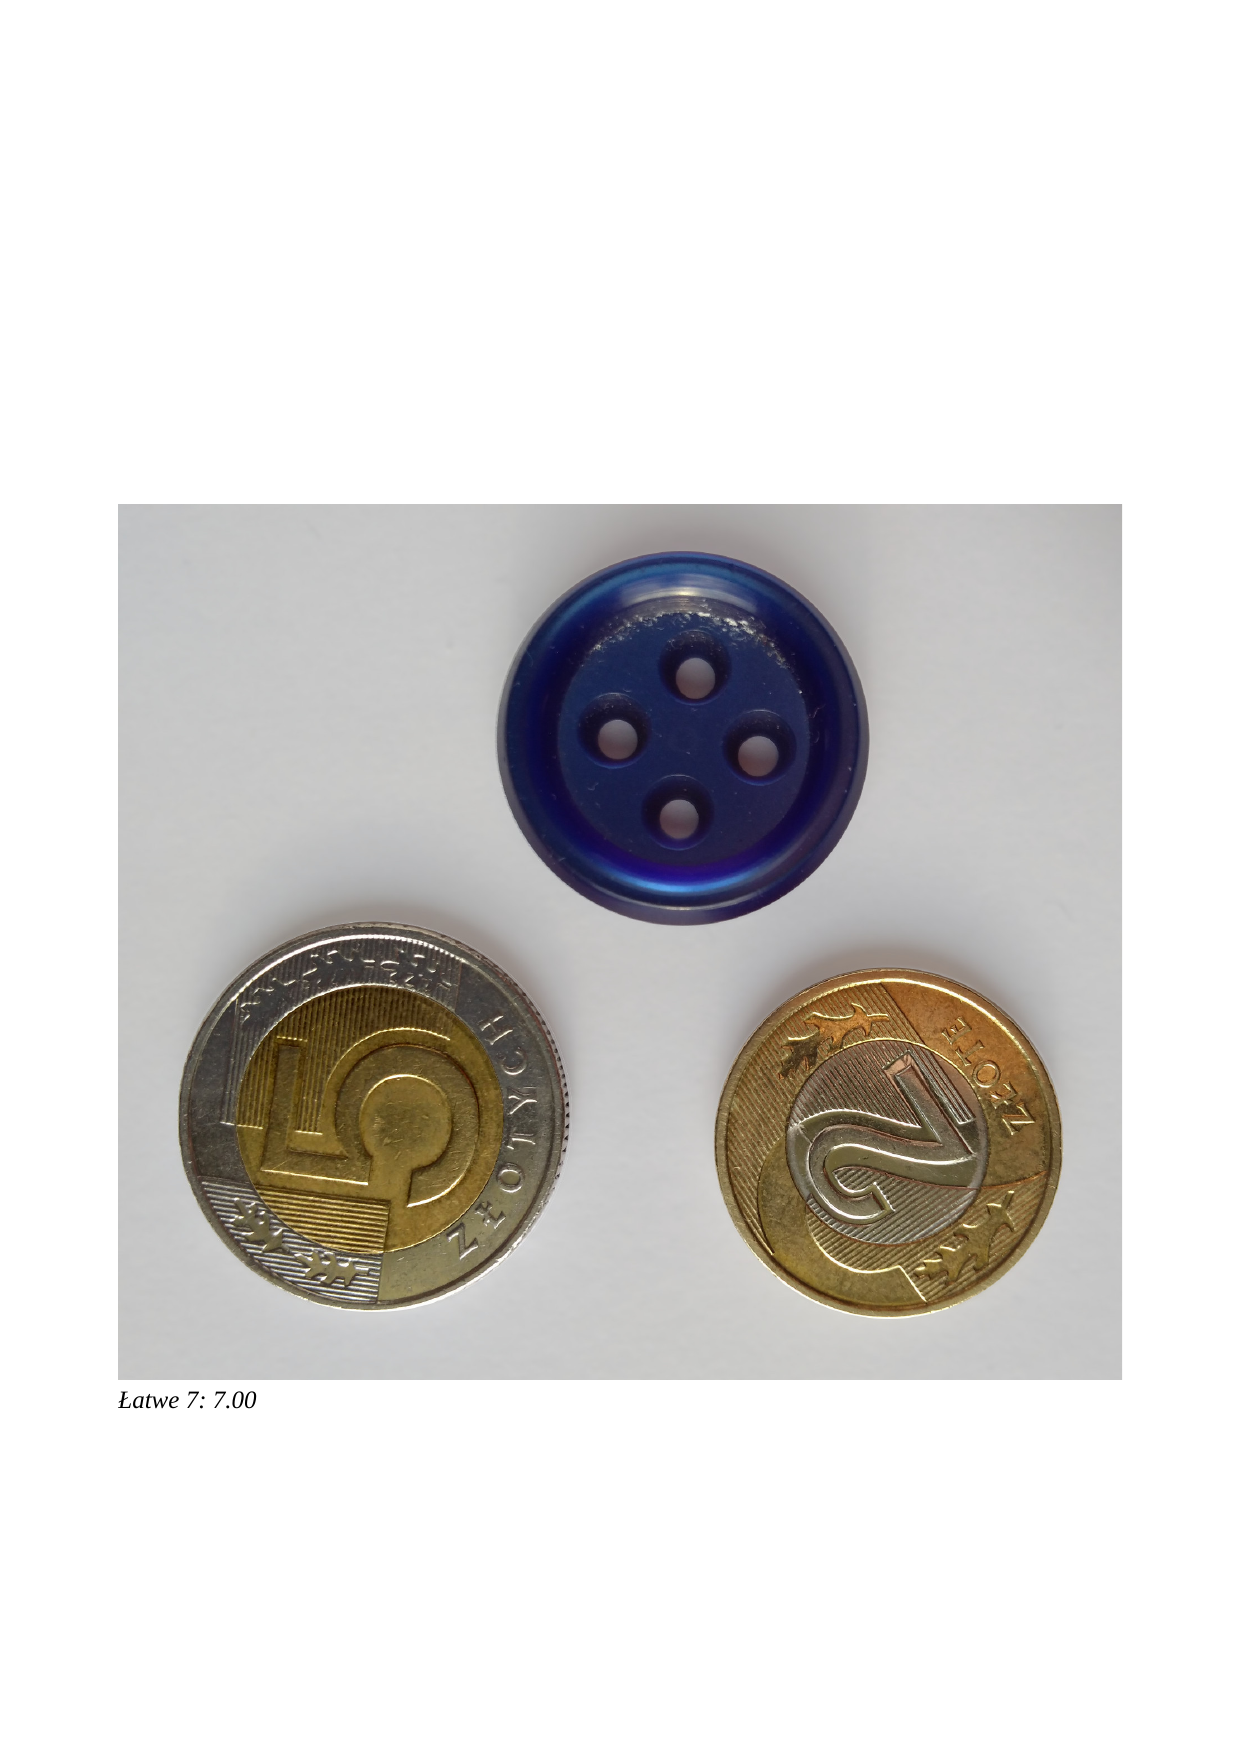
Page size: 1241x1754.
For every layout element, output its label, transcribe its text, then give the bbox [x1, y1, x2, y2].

picture [118, 504, 1123, 1380]
text Łatwe 7: 7.00 [118, 1380, 1122, 1414]
